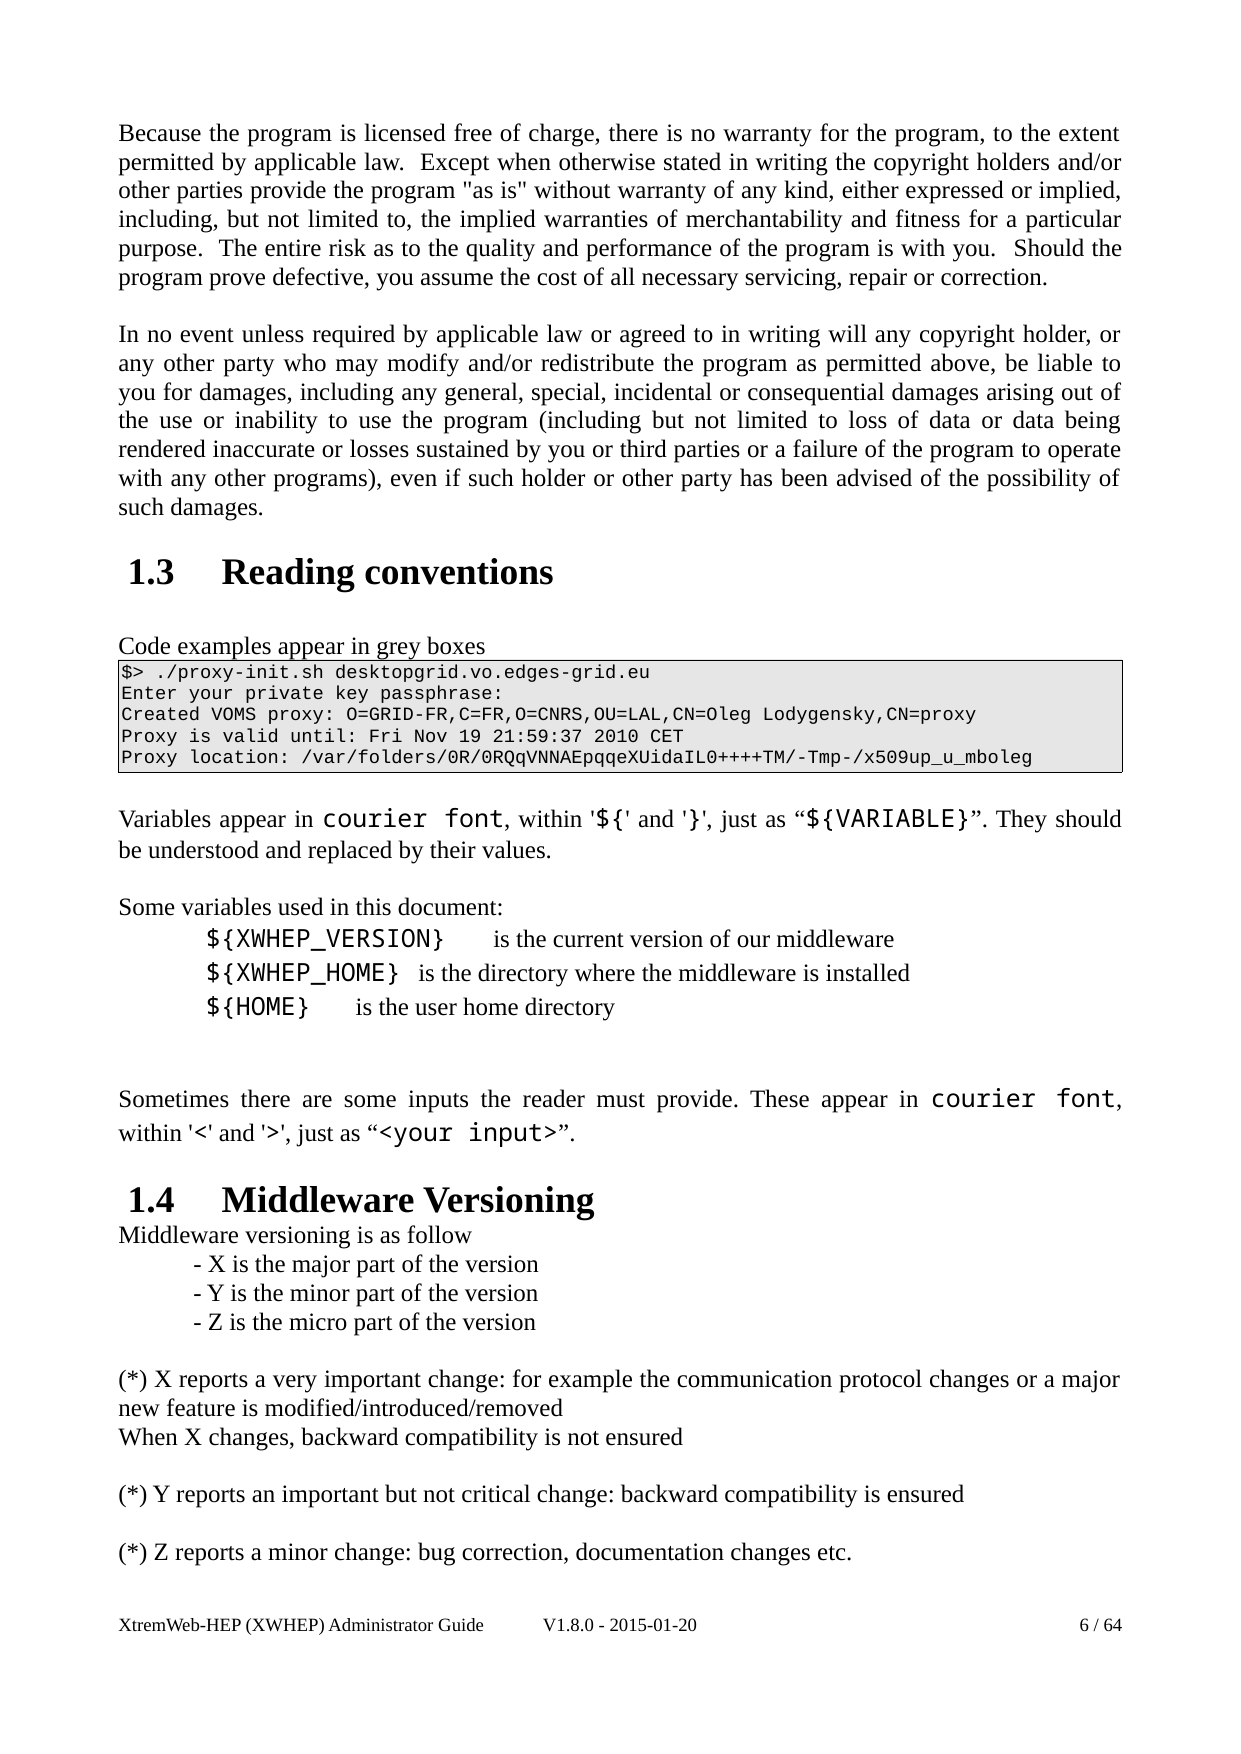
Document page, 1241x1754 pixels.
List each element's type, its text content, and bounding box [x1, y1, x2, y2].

text When X changes, backward compatibility is not ensured [118, 1422, 1122, 1451]
text ${XWHEP_VERSION} is the current version of our middleware [206, 921, 1122, 955]
text Middleware versioning is as follow [118, 1221, 1122, 1249]
text ${HOME} is the user home directory [206, 989, 1122, 1023]
text BECAUSE THE PROGRAM IS LICENSED FREE OF CHARGE, THERE IS NO WARRANTY FOR THE PROGRAM, TO THE EXTENT PERMITTED BY APPLICABLE LAW. EXCEPT WHEN OTHERWISE STATED IN WRITING THE COPYRIGHT HOLDERS AND/OR OTHER PARTIES PROVIDE THE PROGRAM "AS IS" WITHOUT WARRANTY OF ANY KIND, EITHER EXPRESSED OR IMPLIED, INCLUDING, BUT NOT LIMITED TO, THE IMPLIED WARRANTIES OF MERCHANTABILITY AND FITNESS FOR A PARTICULAR PURPOSE. THE ENTIRE RISK AS TO THE QUALITY AND PERFORMANCE OF THE PROGRAM IS WITH YOU. SHOULD THE PROGRAM PROVE DEFECTIVE, YOU ASSUME THE COST OF ALL NECESSARY SERVICING, REPAIR OR CORRECTION. [118, 118, 1122, 291]
text Code examples appear in grey boxes [118, 631, 1122, 659]
text (*) X reports a very important change: for example the communication protocol changes or a major new feature is modified/introduced/removed [118, 1364, 1122, 1422]
text $> ./proxy-init.sh desktopgrid.vo.edges-grid.eu [119, 661, 1122, 681]
text IN NO EVENT UNLESS REQUIRED BY APPLICABLE LAW OR AGREED TO IN WRITING WILL ANY COPYRIGHT HOLDER, OR ANY OTHER PARTY WHO MAY MODIFY AND/OR REDISTRIBUTE THE PROGRAM AS PERMITTED ABOVE, BE LIABLE TO YOU FOR DAMAGES, INCLUDING ANY GENERAL, SPECIAL, INCIDENTAL OR CONSEQUENTIAL DAMAGES ARISING OUT OF THE USE OR INABILITY TO USE THE PROGRAM (INCLUDING BUT NOT LIMITED TO LOSS OF DATA OR DATA BEING RENDERED INACCURATE OR LOSSES SUSTAINED BY YOU OR THIRD PARTIES OR A FAILURE OF THE PROGRAM TO OPERATE WITH ANY OTHER PROGRAMS), EVEN IF SUCH HOLDER OR OTHER PARTY HAS BEEN ADVISED OF THE POSSIBILITY OF SUCH DAMAGES. [118, 319, 1122, 521]
text - Y is the minor part of the version [118, 1278, 1122, 1307]
text Some variables used in this document: [118, 892, 1122, 921]
text (*) Y reports an important but not critical change: backward compatibility is ensured [118, 1479, 1122, 1508]
text - X is the major part of the version [118, 1249, 1122, 1278]
text Sometimes there are some inputs the reader must provide. These appear in courier font, within '<' and '>', just as “<your input>”. [118, 1081, 1122, 1149]
text - Z is the micro part of the version [118, 1307, 1122, 1336]
text (*) Z reports a minor change: bug correction, documentation changes etc. [118, 1537, 1122, 1566]
subtitle Middleware Versioning [118, 1177, 1122, 1221]
text Created VOMS proxy: O=GRID-FR,C=FR,O=CNRS,OU=LAL,CN=Oleg Lodygensky,CN=proxy [119, 702, 1122, 723]
subtitle Reading conventions [118, 549, 1122, 592]
text Variables appear in courier font, within '${' and '}', just as “${VARIABLE}”. They should be understood and replaced by their values. [118, 801, 1122, 863]
text ${XWHEP_HOME} is the directory where the middleware is installed [206, 955, 1122, 989]
text Enter your private key passphrase: [119, 681, 1122, 702]
text Proxy is valid until: Fri Nov 19 21:59:37 2010 CET [119, 723, 1122, 744]
text Proxy location: /var/folders/0R/0RQqVNNAEpqqeXUidaIL0++++TM/-Tmp-/x509up_u_mboleg [119, 744, 1122, 772]
